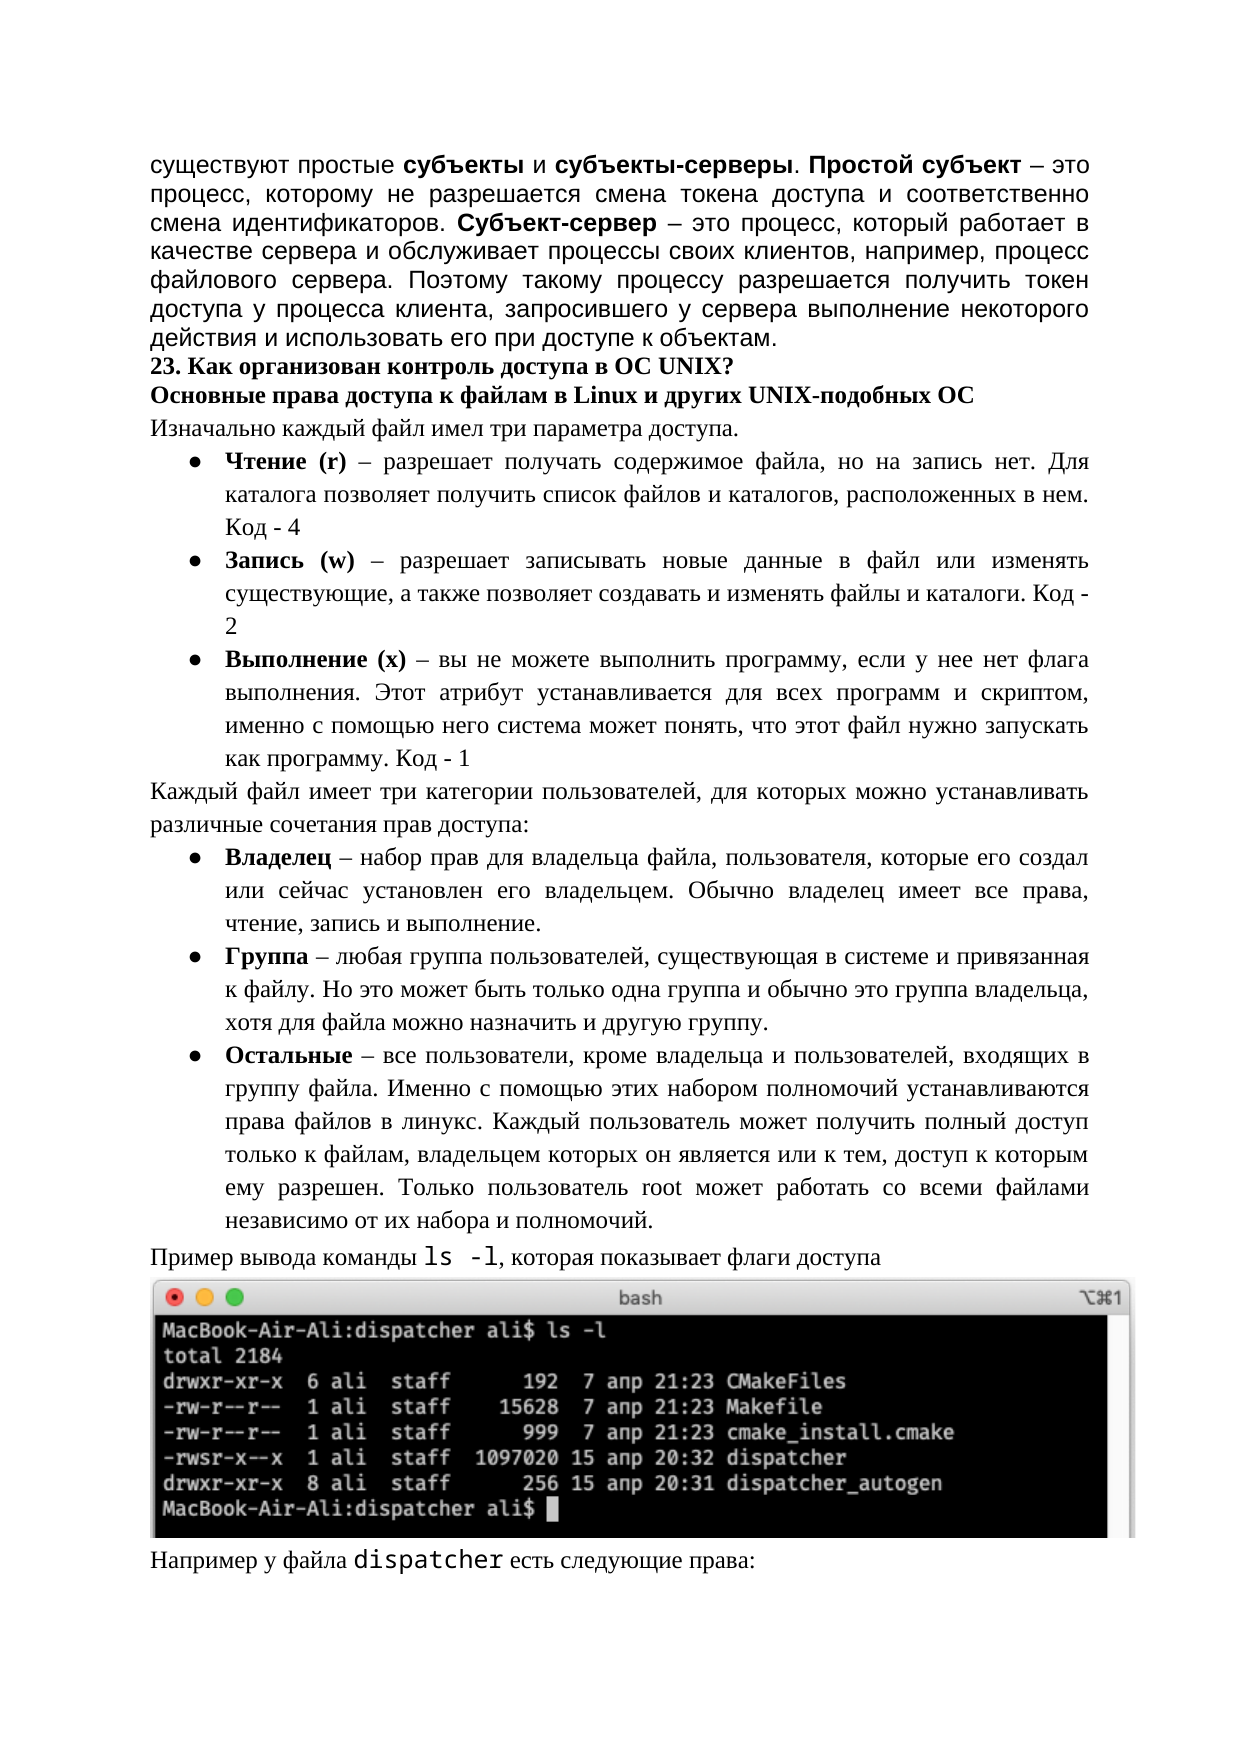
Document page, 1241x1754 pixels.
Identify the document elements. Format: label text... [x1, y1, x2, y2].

list Владелец – набор прав для владельца файла, пользователя, которые его создал или сейчас установлен его владельцем. Обычно владелец имеет все права, чтение, запись и выполнение. [187, 842, 1090, 937]
list Запись (w) – разрешает записывать новые данные в файл или изменять существующие, а также позволяет создавать и изменять файлы и каталоги. Код - 2 [187, 545, 1090, 640]
list Группа – любая группа пользователей, существующая в системе и привязанная к файлу. Но это может быть только одна группа и обычно это группа владельца, хотя для файла можно назначить и другую группу. [187, 941, 1090, 1036]
text Каждый файл имеет три категории пользователей, для которых можно устанавливать различные сочетания прав доступа: [150, 776, 1090, 838]
text Пример вывода команды ls -l, которая показывает флаги доступа [150, 1238, 1090, 1273]
list Остальные – все пользователи, кроме владельца и пользователей, входящих в группу файла. Именно с помощью этих набором полномочий устанавливаются права файлов в линукс. Каждый пользователь может получить полный доступ только к файлам, владельцем которых он является или к тем, доступ к которым ему разрешен. Только пользователь root может работать со всеми файлами независимо от их набора и полномочий. [187, 1040, 1090, 1234]
text Основные права доступа к файлам в Linux и других UNIX-подобных ОС [150, 380, 1090, 409]
title 23. Как организован контроль доступа в ОС UNIX? [150, 351, 1090, 380]
list Выполнение (x) – вы не можете выполнить программу, если у нее нет флага выполнения. Этот атрибут устанавливается для всех программ и скриптом, именно с помощью него система может понять, что этот файл нужно запускать как программу. Код - 1 [187, 644, 1090, 772]
picture [150, 1277, 1136, 1538]
text существуют простые субъекты и субъекты-серверы. Простой субъект – это процесс, которому не разрешается смена токена доступа и соответственно смена идентификаторов. Субъект-сервер – это процесс, который работает в качестве сервера и обслуживает процессы своих клиентов, например, процесс файлового сервера. Поэтому такому процессу разрешается получить токен доступа у процесса клиента, запросившего у сервера выполнение некоторого действия и использовать его при доступе к объектам. [150, 150, 1090, 351]
text Изначально каждый файл имел три параметра доступа. [150, 413, 1090, 442]
text Например у файла dispatcher есть следующие права: [150, 1542, 1090, 1576]
list Чтение (r) – разрешает получать содержимое файла, но на запись нет. Для каталога позволяет получить список файлов и каталогов, расположенных в нем. Код - 4 [187, 446, 1090, 541]
